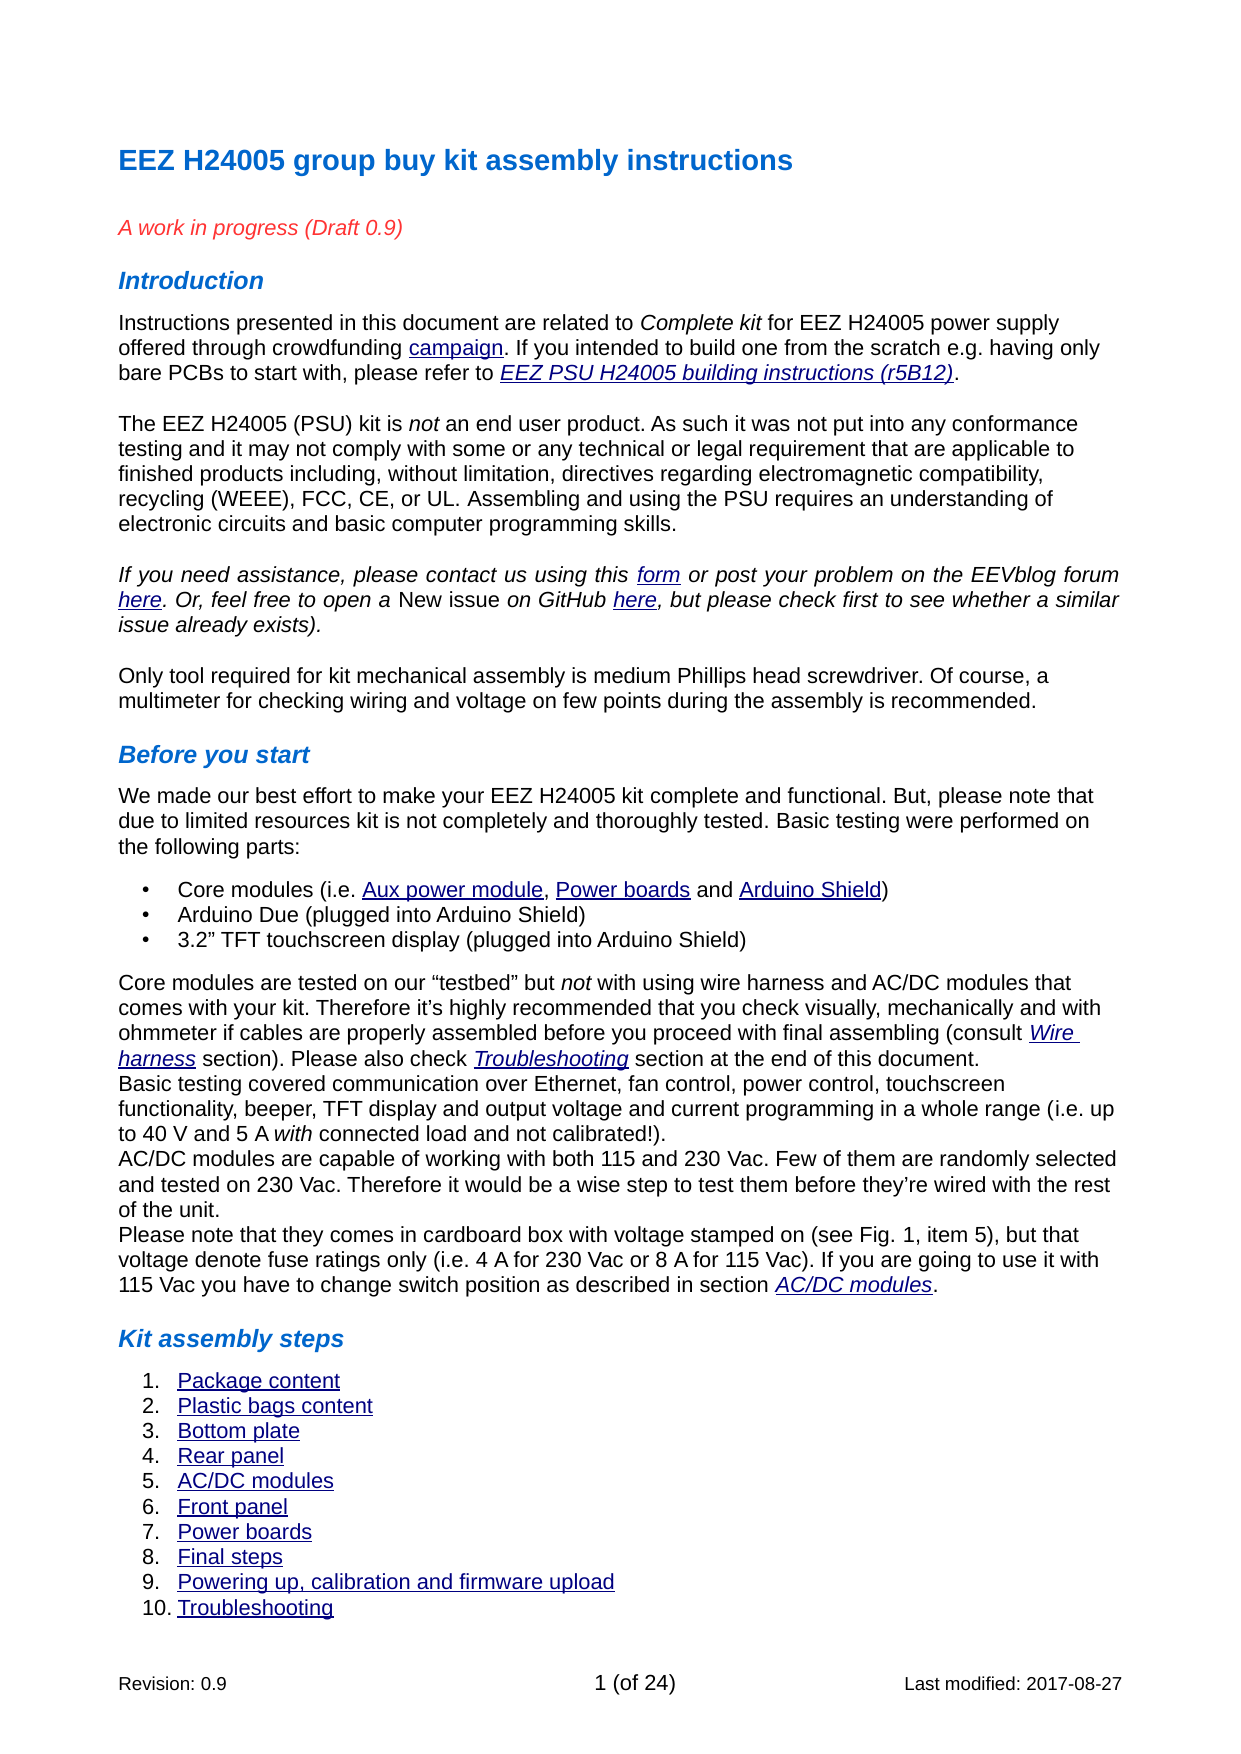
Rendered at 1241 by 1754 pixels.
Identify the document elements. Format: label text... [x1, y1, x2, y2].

list AC/DC modules [142, 1468, 1110, 1494]
list Arduino Due (plugged into Arduino Shield) [142, 902, 1110, 927]
text We made our best effort to make your EEZ H24005 kit complete and functional. But, please note that due to limited resources kit is not completely and thoroughly tested. Basic testing were performed on the following parts: [118, 783, 1122, 859]
list Plastic bags content [142, 1393, 1110, 1418]
text A work in progress (Draft 0.9) [118, 214, 1122, 239]
list Final steps [142, 1544, 1110, 1569]
list Package content [142, 1368, 1110, 1393]
text Only tool required for kit mechanical assembly is medium Phillips head screwdriver. Of course, a multimeter for checking wiring and voltage on few points during the assembly is recommended. [118, 663, 1122, 713]
text Instructions presented in this document are related to Complete kit for EEZ H24005 power supply offered through crowdfunding campaign. If you intended to build one from the scratch e.g. having only bare PCBs to start with, please refer to EEZ PSU H24005 building instructions (r5B12). [118, 310, 1122, 385]
text If you need assistance, please contact us using this form or post your problem on the EEVblog forum here. Or, feel free to open a New issue on GitHub here, but please check first to see whether a similar issue already exists). [118, 562, 1122, 637]
list Troubleshooting [142, 1594, 1110, 1620]
list Bottom plate [142, 1418, 1110, 1443]
list Powering up, calibration and firmware upload [142, 1569, 1110, 1594]
text Please note that they comes in cardboard box with voltage stamped on (see Fig. 1, item 5), but that voltage denote fuse ratings only (i.e. 4 A for 230 Vac or 8 A for 115 Vac). If you are going to use it with 115 Vac you have to change switch position as described in section AC/DC modules. [118, 1222, 1122, 1297]
list Front panel [142, 1494, 1110, 1519]
text AC/DC modules are capable of working with both 115 and 230 Vac. Few of them are randomly selected and tested on 230 Vac. Therefore it would be a wise step to test them before they’re wired with the rest of the unit. [118, 1146, 1122, 1222]
subtitle EEZ H24005 group buy kit assembly instructions [118, 143, 1122, 177]
subtitle Kit assembly steps [118, 1324, 1122, 1353]
subtitle Before you start [118, 739, 1122, 768]
text Basic testing covered communication over Ethernet, fan control, power control, touchscreen functionality, beeper, TFT display and output voltage and current programming in a whole range (i.e. up to 40 V and 5 A with connected load and not calibrated!). [118, 1071, 1122, 1146]
list Power boards [142, 1519, 1110, 1544]
text Core modules are tested on our “testbed” but not with using wire harness and AC/DC modules that comes with your kit. Therefore it’s highly recommended that you check visually, mechanically and with ohmmeter if cables are properly assembled before you proceed with final assembling (consult Wire harness section). Please also check Troubleshooting section at the end of this document. [118, 970, 1122, 1071]
subtitle Introduction [118, 266, 1122, 295]
list Rear panel [142, 1443, 1110, 1468]
list 3.2” TFT touchscreen display (plugged into Arduino Shield) [142, 927, 1110, 952]
text The EEZ H24005 (PSU) kit is not an end user product. As such it was not put into any conformance testing and it may not comply with some or any technical or legal requirement that are applicable to finished products including, without limitation, directives regarding electromagnetic compatibility, recycling (WEEE), FCC, CE, or UL. Assembling and using the PSU requires an understanding of electronic circuits and basic computer programming skills. [118, 411, 1122, 537]
list Core modules (i.e. Aux power module, Power boards and Arduino Shield) [142, 876, 1110, 902]
